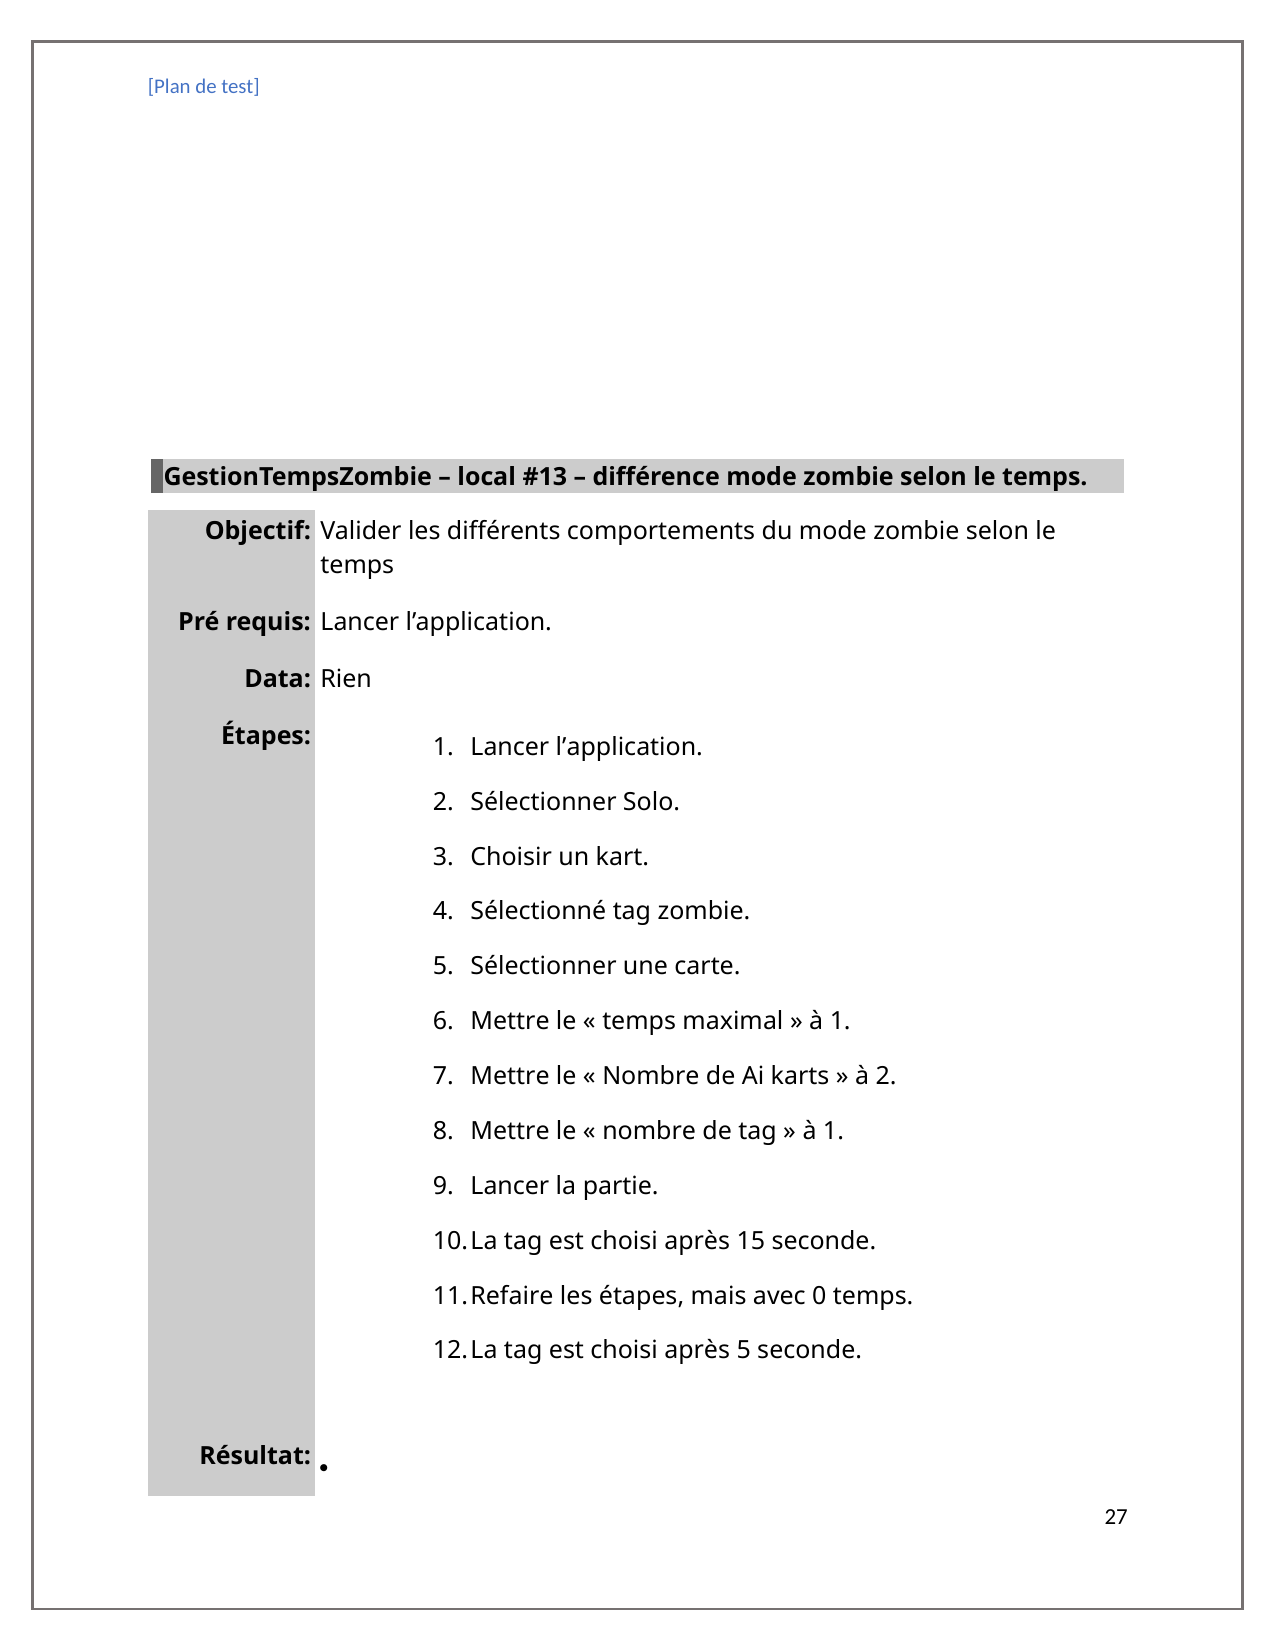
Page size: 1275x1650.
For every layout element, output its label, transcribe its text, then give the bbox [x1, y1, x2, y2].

table_cell Étapes: [148, 715, 315, 1435]
table_cell Lancer l’application. [315, 601, 1127, 658]
table_header Objectif: [148, 510, 315, 601]
table_cell Rien [315, 658, 1127, 715]
table_cell [315, 1435, 1127, 1496]
table_cell Résultat: [148, 1435, 315, 1496]
subtitle GestionTempsZombie – local #13 – différence mode zombie selon le temps. [163, 459, 1124, 493]
table_cell Data: [148, 658, 315, 715]
table_cell Pré requis: [148, 601, 315, 658]
table_header Valider les différents comportements du mode zombie selon le temps [315, 510, 1127, 601]
table_cell Lancer l’application. Sélectionner Solo. Choisir un kart. Sélectionné tag zombie. Sélectionner une carte. Mettre le « temps maximal » à 1. Mettre le « Nombre de Ai karts » à 2. Mettre le « nombre de tag » à 1. Lancer la partie. La tag est choisi après 15 seconde. Refaire les étapes, mais avec 0 temps. La tag est choisi après 5 seconde. [315, 715, 1127, 1435]
